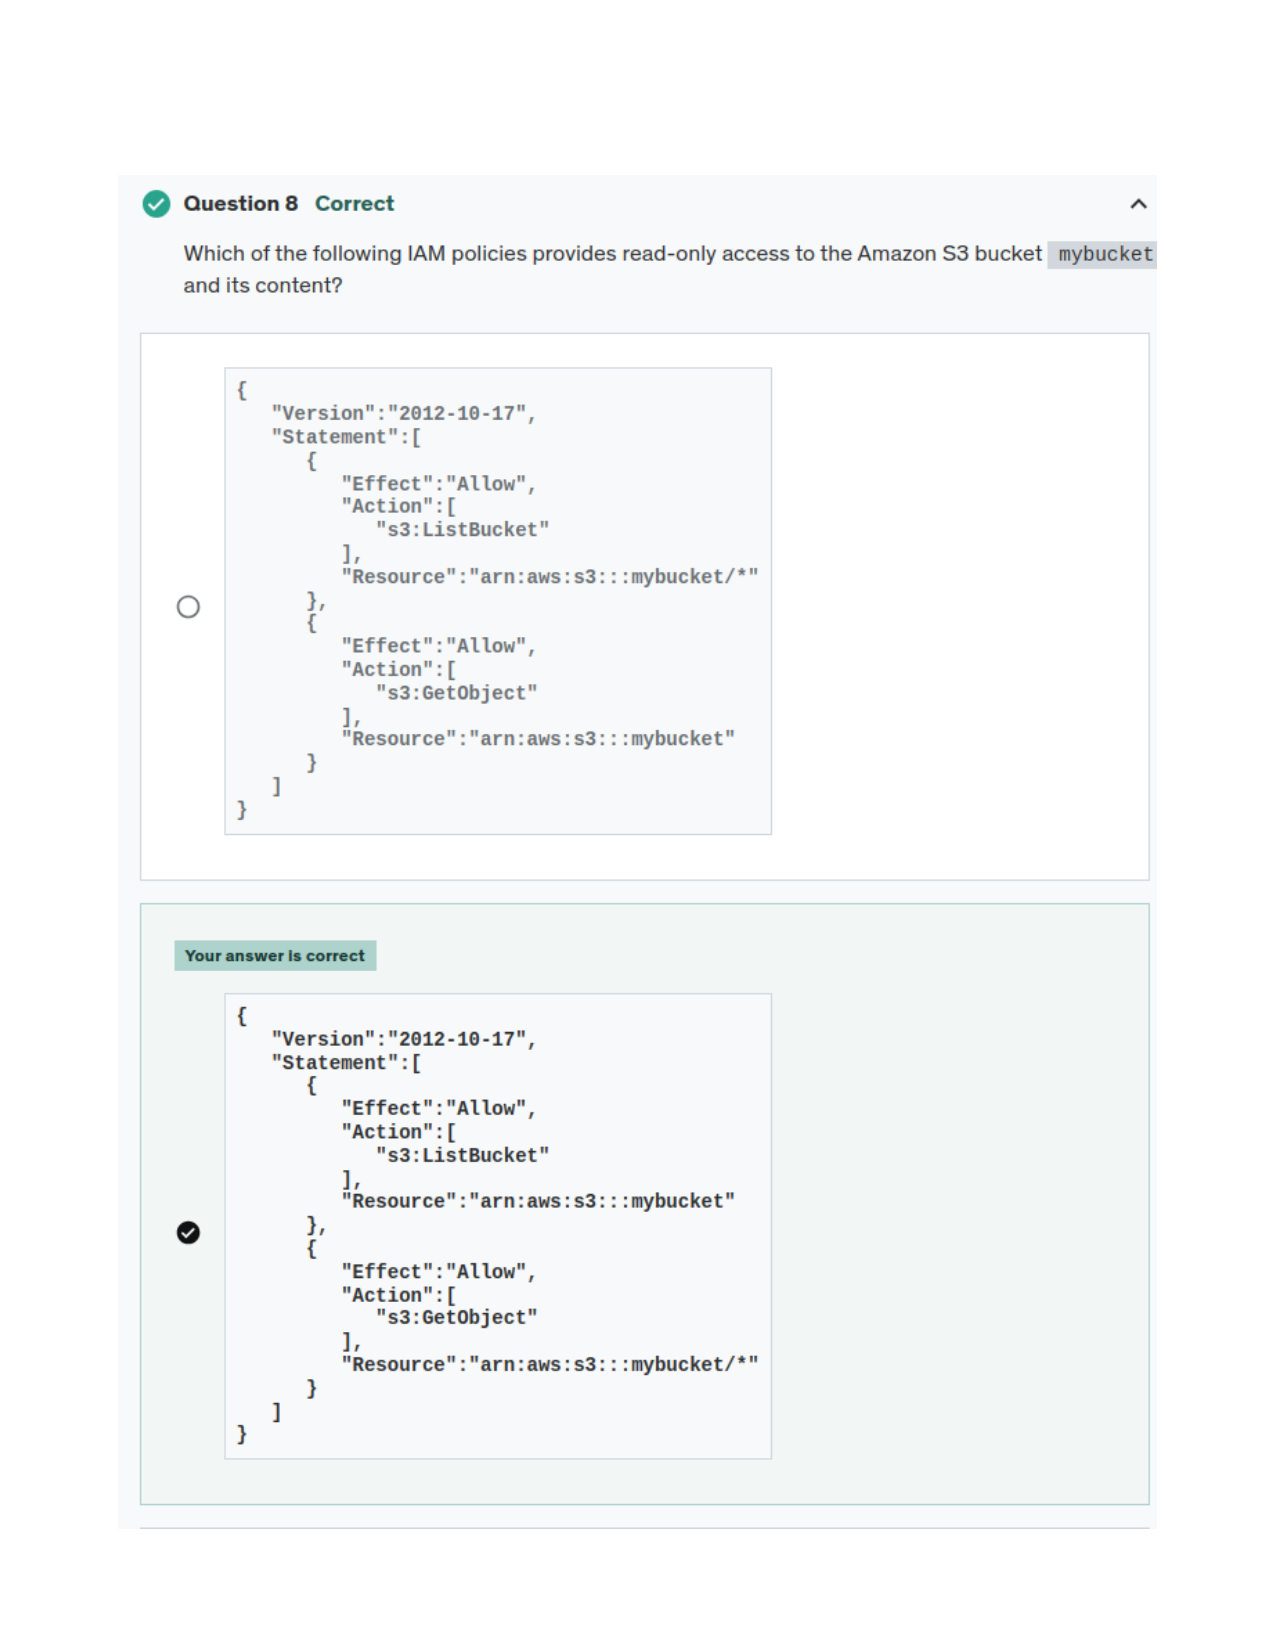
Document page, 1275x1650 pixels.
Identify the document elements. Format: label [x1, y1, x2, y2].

picture [118, 175, 1157, 1529]
